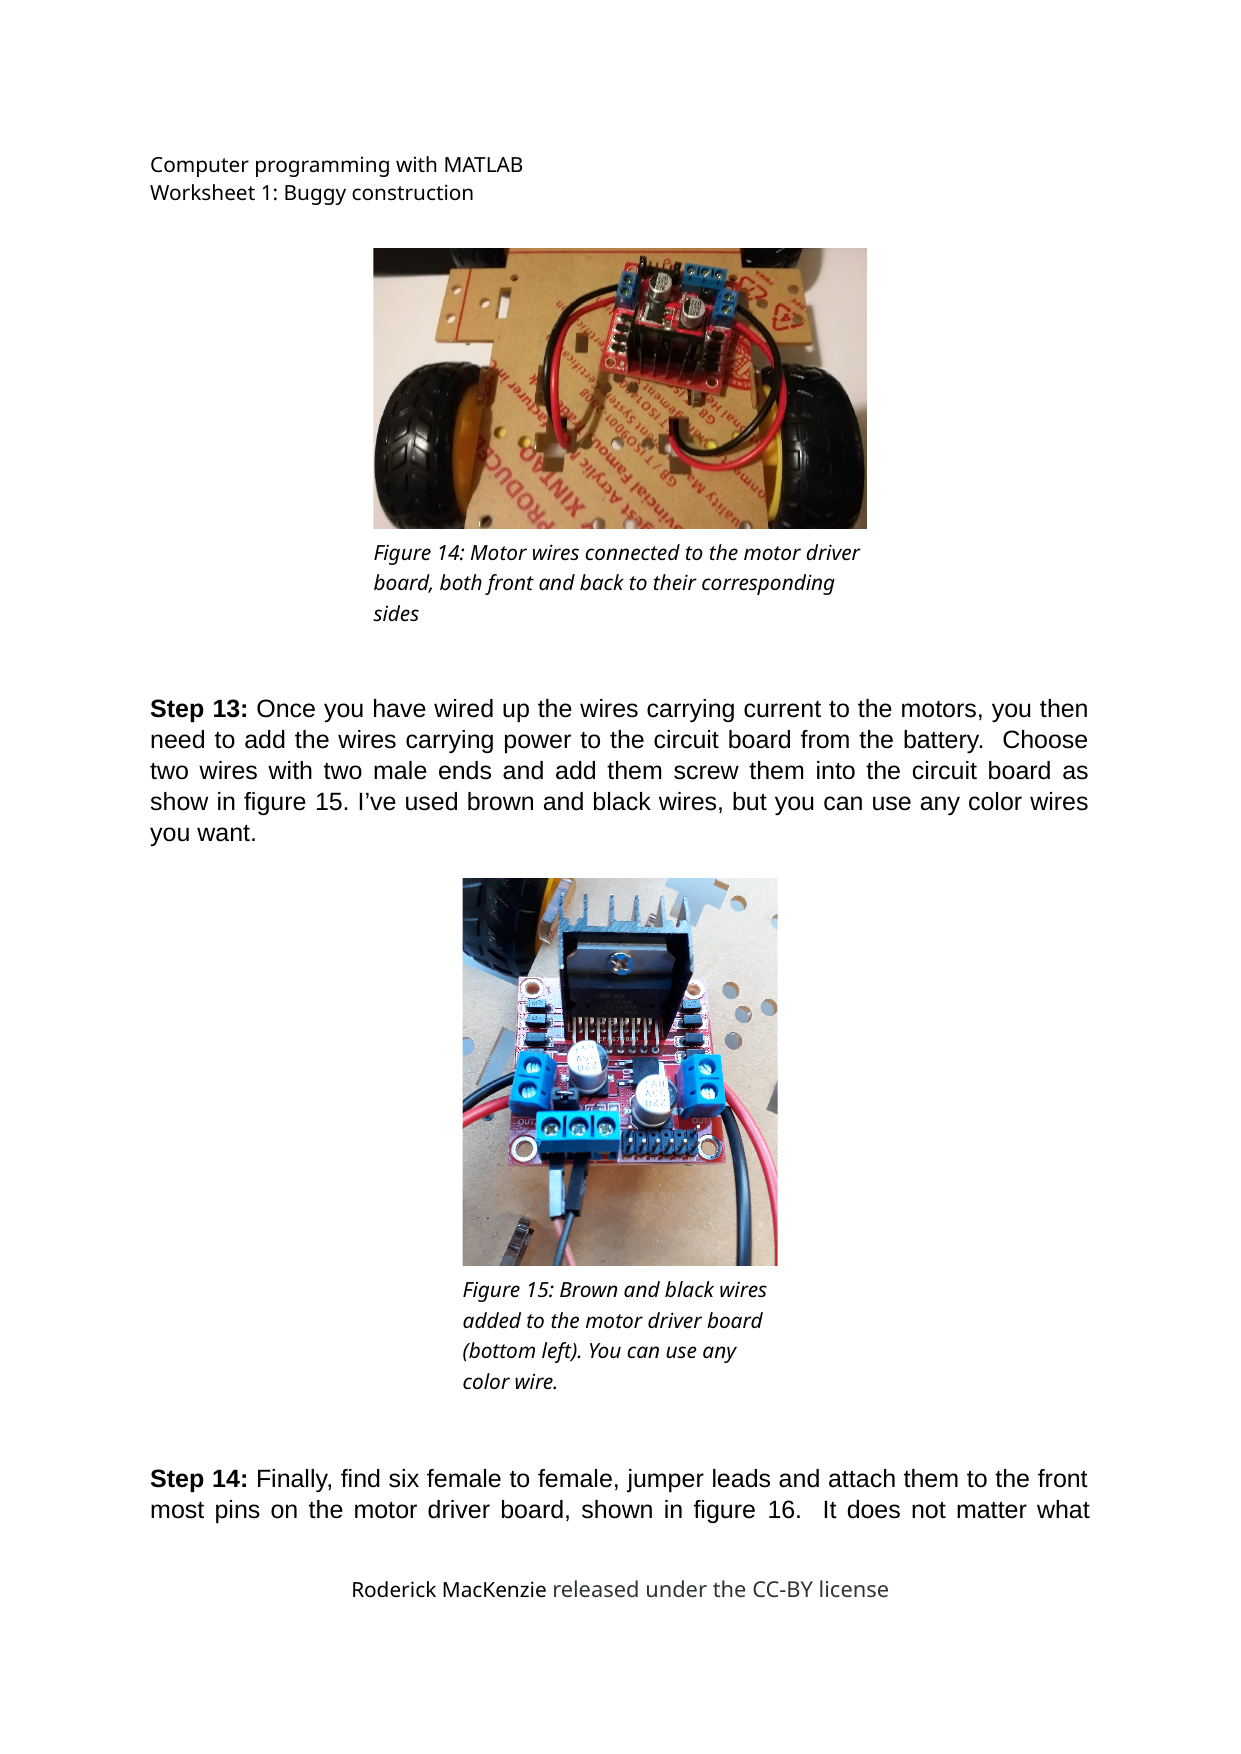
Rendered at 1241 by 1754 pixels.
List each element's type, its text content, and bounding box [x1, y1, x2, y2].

picture [373, 248, 867, 529]
text Step 14: Finally, find six female to female, jumper leads and attach them to the front most pins on the motor driver board, shown in figure 16. It does not matter what [150, 1464, 1090, 1524]
text Figure 15: Brown and black wires added to the motor driver board (bottom left). You can use any color wire. [462, 1266, 778, 1396]
text Step 13: Once you have wired up the wires carrying current to the motors, you then need to add the wires carrying power to the circuit board from the battery. Choose two wires with two male ends and add them screw them into the circuit board as show in figure 15. I’ve used brown and black wires, but you can use any color wires you want. [150, 694, 1090, 847]
picture [462, 878, 778, 1266]
text Figure 14: Motor wires connected to the motor driver board, both front and back to their corresponding sides [373, 529, 867, 627]
